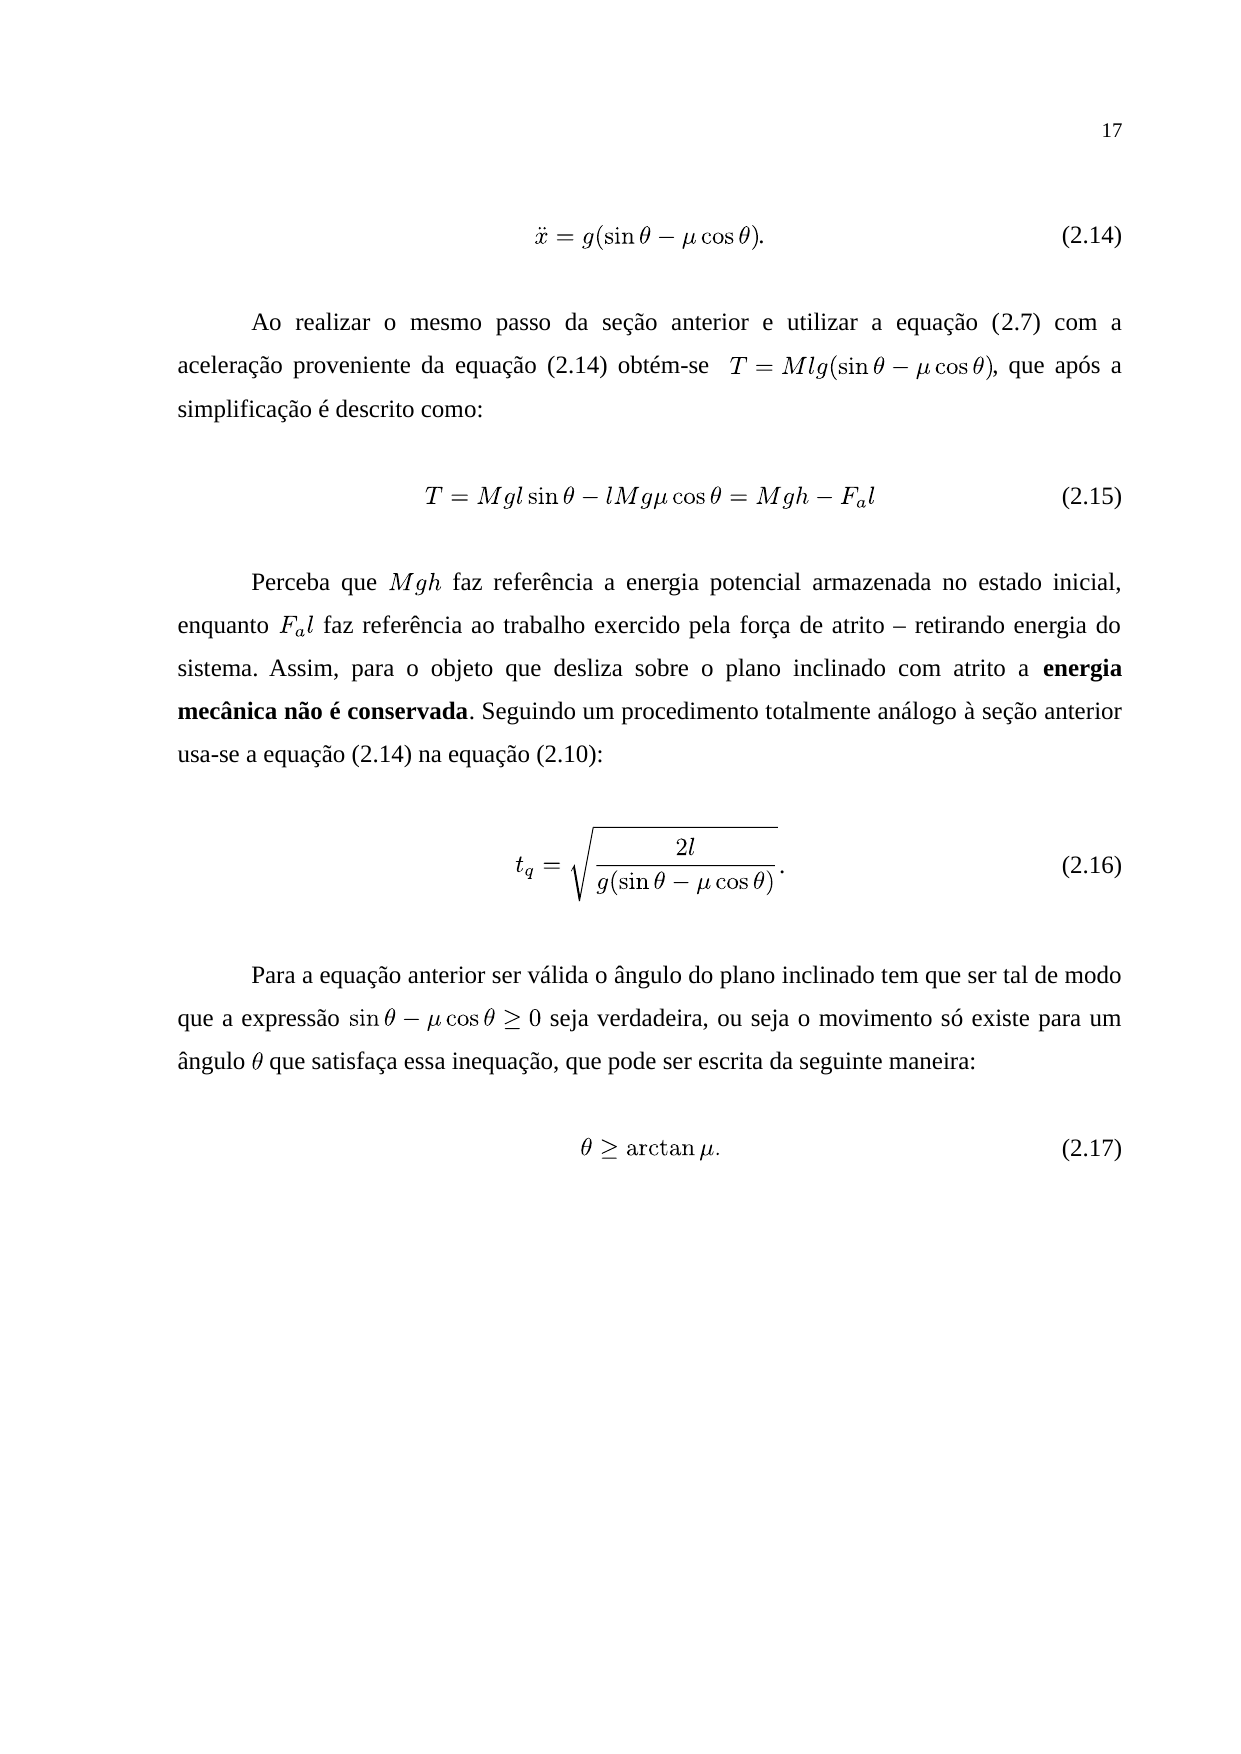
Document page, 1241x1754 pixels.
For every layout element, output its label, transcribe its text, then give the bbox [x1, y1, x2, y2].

text . (2.16) [580, 826, 1122, 902]
text [177, 826, 593, 902]
text Ao realizar o mesmo passo da seção anterior e utilizar a equação (2.7) com a aceleração proveniente da equação (2.14) obtém-se , que após a simplificação é descrito como: [177, 307, 1122, 423]
text (2.17) [177, 1133, 1122, 1162]
text Para a equação anterior ser válida o ângulo do plano inclinado tem que ser tal de modo que a expressão seja verdadeira, ou seja o movimento só existe para um ângulo que satisfaça essa inequação, que pode ser escrita da seguinte maneira: [177, 960, 1122, 1075]
text (2.15) [177, 481, 1122, 509]
text . (2.14) [177, 220, 1122, 250]
text Perceba que faz referência a energia potencial armazenada no estado inicial, enquanto faz referência ao trabalho exercido pela força de atrito – retirando energia do sistema. Assim, para o objeto que desliza sobre o plano inclinado com atrito a energia mecânica não é conservada. Seguindo um procedimento totalmente análogo à seção anterior usa-se a equação (2.14) na equação (2.10): [177, 567, 1122, 768]
